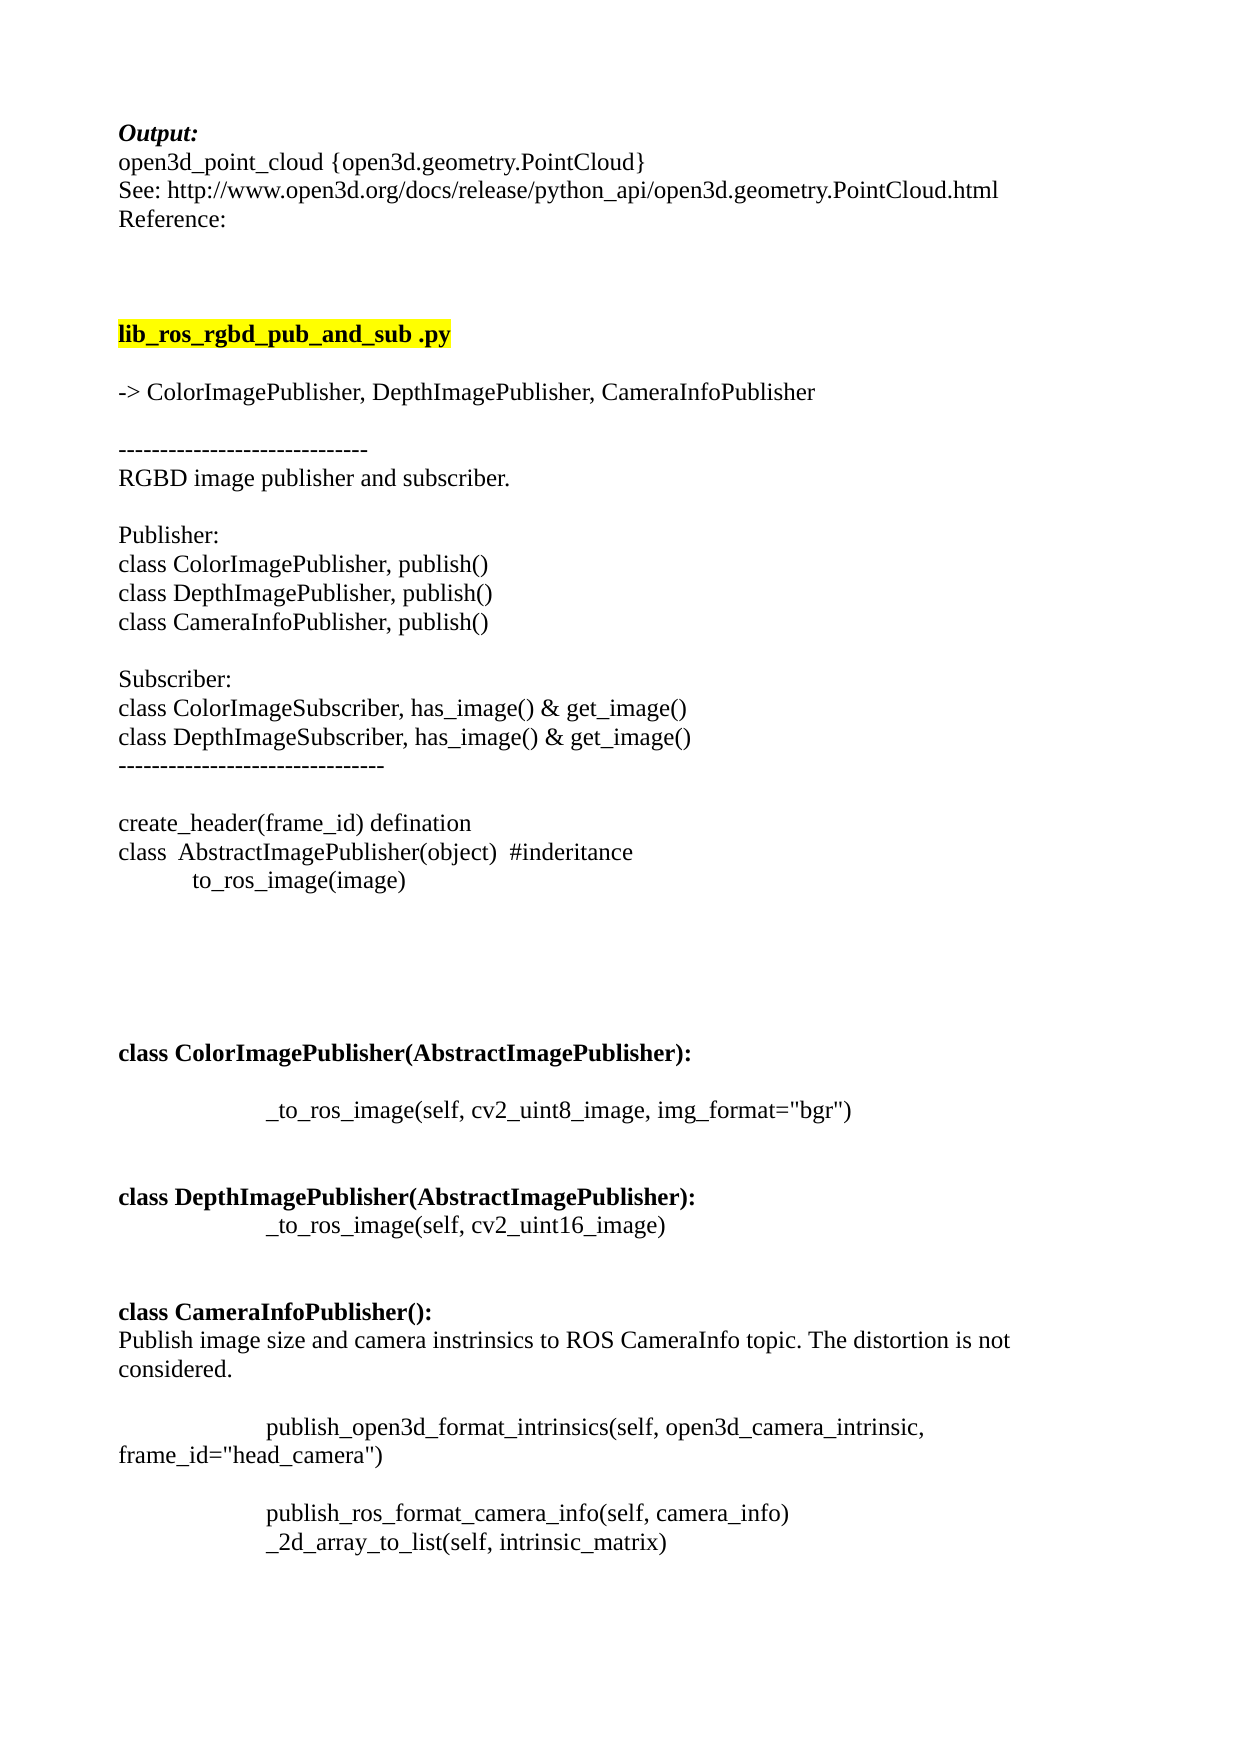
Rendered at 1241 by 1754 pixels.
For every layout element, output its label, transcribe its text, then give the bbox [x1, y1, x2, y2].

text Reference: [118, 204, 1122, 233]
text RGBD image publisher and subscriber. [118, 463, 1122, 492]
text -> ColorImagePublisher, DepthImagePublisher, CameraInfoPublisher [118, 377, 1122, 406]
text open3d_point_cloud {open3d.geometry.PointCloud} [118, 147, 1122, 176]
text class CameraInfoPublisher(): [118, 1297, 1122, 1326]
text class CameraInfoPublisher, publish() [118, 607, 1122, 636]
text Publisher: [118, 521, 1122, 549]
text class DepthImageSubscriber, has_image() & get_image() [118, 722, 1122, 751]
text class DepthImagePublisher, publish() [118, 578, 1122, 607]
text class ColorImagePublisher, publish() [118, 549, 1122, 578]
text -------------------------------- [118, 751, 1122, 779]
text class ColorImageSubscriber, has_image() & get_image() [118, 693, 1122, 722]
text _2d_array_to_list(self, intrinsic_matrix) [118, 1527, 1122, 1556]
text publish_open3d_format_intrinsics(self, open3d_camera_intrinsic, frame_id="head_camera") [118, 1412, 1122, 1469]
text create_header(frame_id) defination [118, 808, 1122, 837]
text Output: [118, 118, 1122, 147]
text See: http://www.open3d.org/docs/release/python_api/open3d.geometry.PointCloud.html [118, 176, 1122, 204]
text _to_ros_image(self, cv2_uint16_image) [118, 1211, 1122, 1239]
text Subscriber: [118, 664, 1122, 693]
text Publish image size and camera instrinsics to ROS CameraInfo topic. The distortion is not considered. [118, 1326, 1122, 1383]
text ------------------------------ [118, 434, 1122, 463]
text to_ros_image(image) [118, 866, 1122, 894]
text _to_ros_image(self, cv2_uint8_image, img_format="bgr") [118, 1096, 1122, 1124]
text publish_ros_format_camera_info(self, camera_info) [118, 1498, 1122, 1527]
text class DepthImagePublisher(AbstractImagePublisher): [118, 1182, 1122, 1211]
text lib_ros_rgbd_pub_and_sub .py [118, 319, 1122, 348]
text class AbstractImagePublisher(object) #inderitance [118, 837, 1122, 866]
text class ColorImagePublisher(AbstractImagePublisher): [118, 1038, 1122, 1067]
